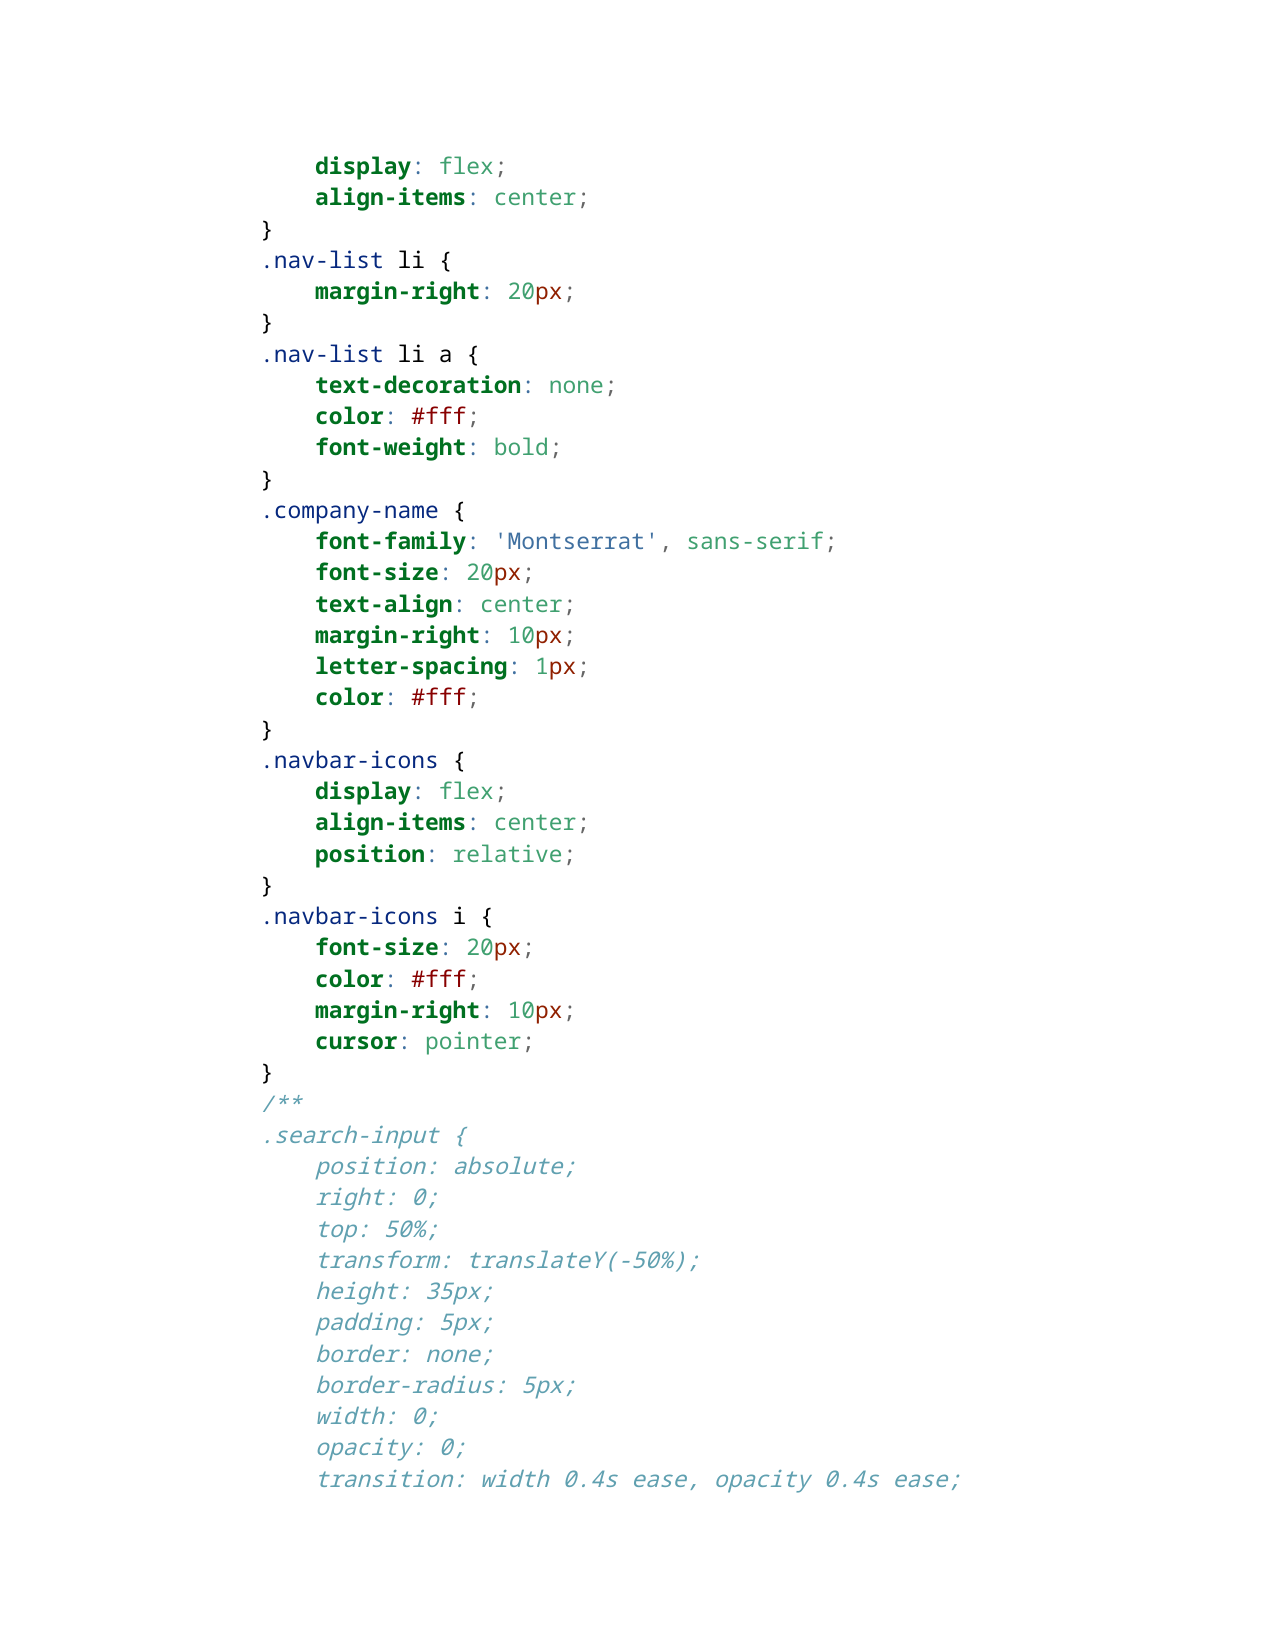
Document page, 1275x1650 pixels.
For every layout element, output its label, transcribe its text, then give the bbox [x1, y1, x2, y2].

text display: flex; align-items: center; } .nav-list li { margin-right: 20px; } .nav-list li a { text-decoration: none; color: #fff; font-weight: bold; } .company-name { font-family: 'Montserrat', sans-serif; font-size: 20px; text-align: center; margin-right: 10px; letter-spacing: 1px; color: #fff; } .navbar-icons { display: flex; align-items: center; position: relative; } .navbar-icons i { font-size: 20px; color: #fff; margin-right: 10px; cursor: pointer; } /** .search-input { position: absolute; right: 0; top: 50%; transform: translateY(-50%); height: 35px; padding: 5px; border: none; border-radius: 5px; width: 0; opacity: 0; transition: width 0.4s ease, opacity 0.4s ease; [150, 150, 1125, 1494]
